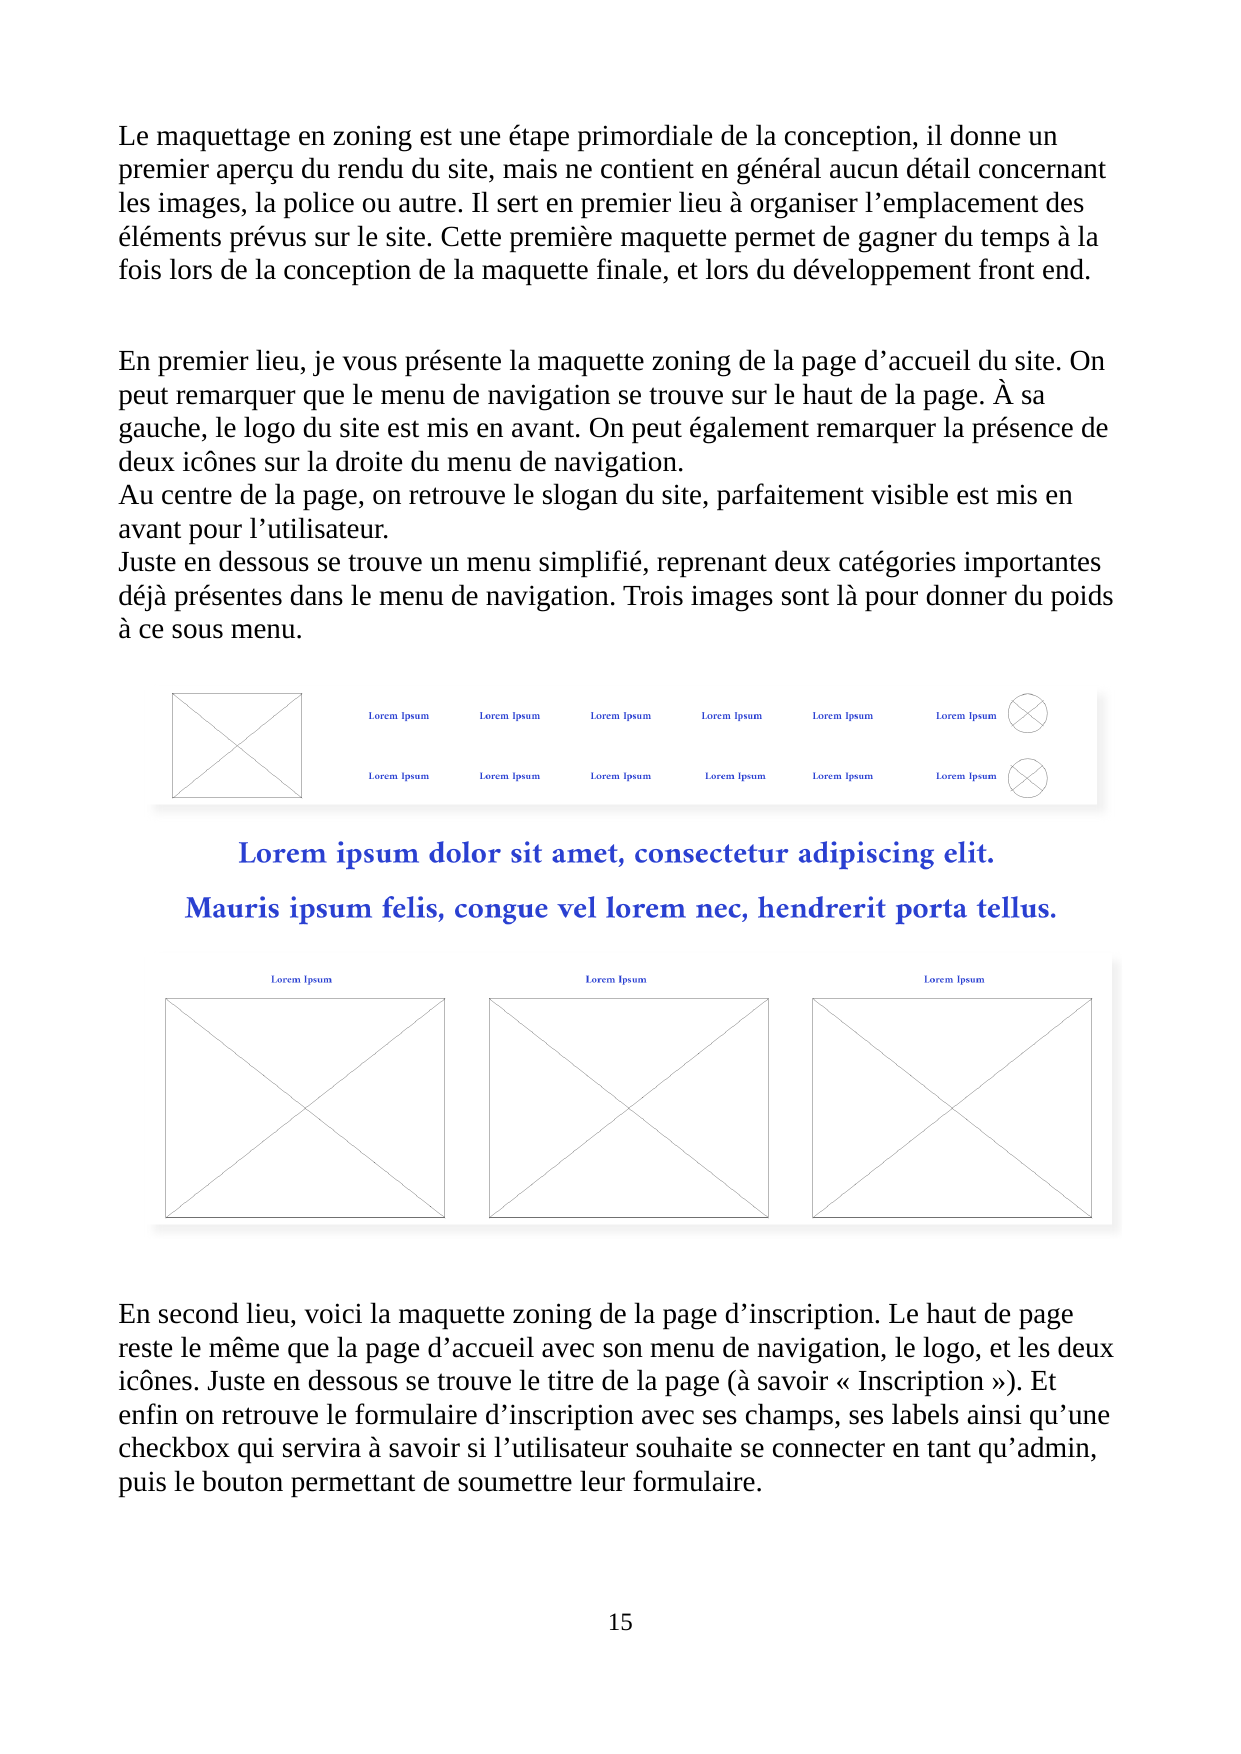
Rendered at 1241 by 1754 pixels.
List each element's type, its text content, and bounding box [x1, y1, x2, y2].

text En premier lieu, je vous présente la maquette zoning de la page d’accueil du site. On peut remarquer que le menu de navigation se trouve sur le haut de la page. À sa gauche, le logo du site est mis en avant. On peut également remarquer la présence de deux icônes sur la droite du menu de navigation. [118, 343, 1122, 477]
text Juste en dessous se trouve un menu simplifié, reprenant deux catégories importantes déjà présentes dans le menu de navigation. Trois images sont là pour donner du poids à ce sous menu. [118, 544, 1122, 645]
picture [118, 673, 1123, 1239]
text Le maquettage en zoning est une étape primordiale de la conception, il donne un premier aperçu du rendu du site, mais ne contient en général aucun détail concernant les images, la police ou autre. Il sert en premier lieu à organiser l’emplacement des éléments prévus sur le site. Cette première maquette permet de gagner du temps à la fois lors de la conception de la maquette finale, et lors du développement front end. [118, 118, 1122, 286]
text Au centre de la page, on retrouve le slogan du site, parfaitement visible est mis en avant pour l’utilisateur. [118, 477, 1122, 544]
text En second lieu, voici la maquette zoning de la page d’inscription. Le haut de page reste le même que la page d’accueil avec son menu de navigation, le logo, et les deux icônes. Juste en dessous se trouve le titre de la page (à savoir « Inscription »). Et enfin on retrouve le formulaire d’inscription avec ses champs, ses labels ainsi qu’une checkbox qui servira à savoir si l’utilisateur souhaite se connecter en tant qu’admin, puis le bouton permettant de soumettre leur formulaire. [118, 1296, 1122, 1497]
